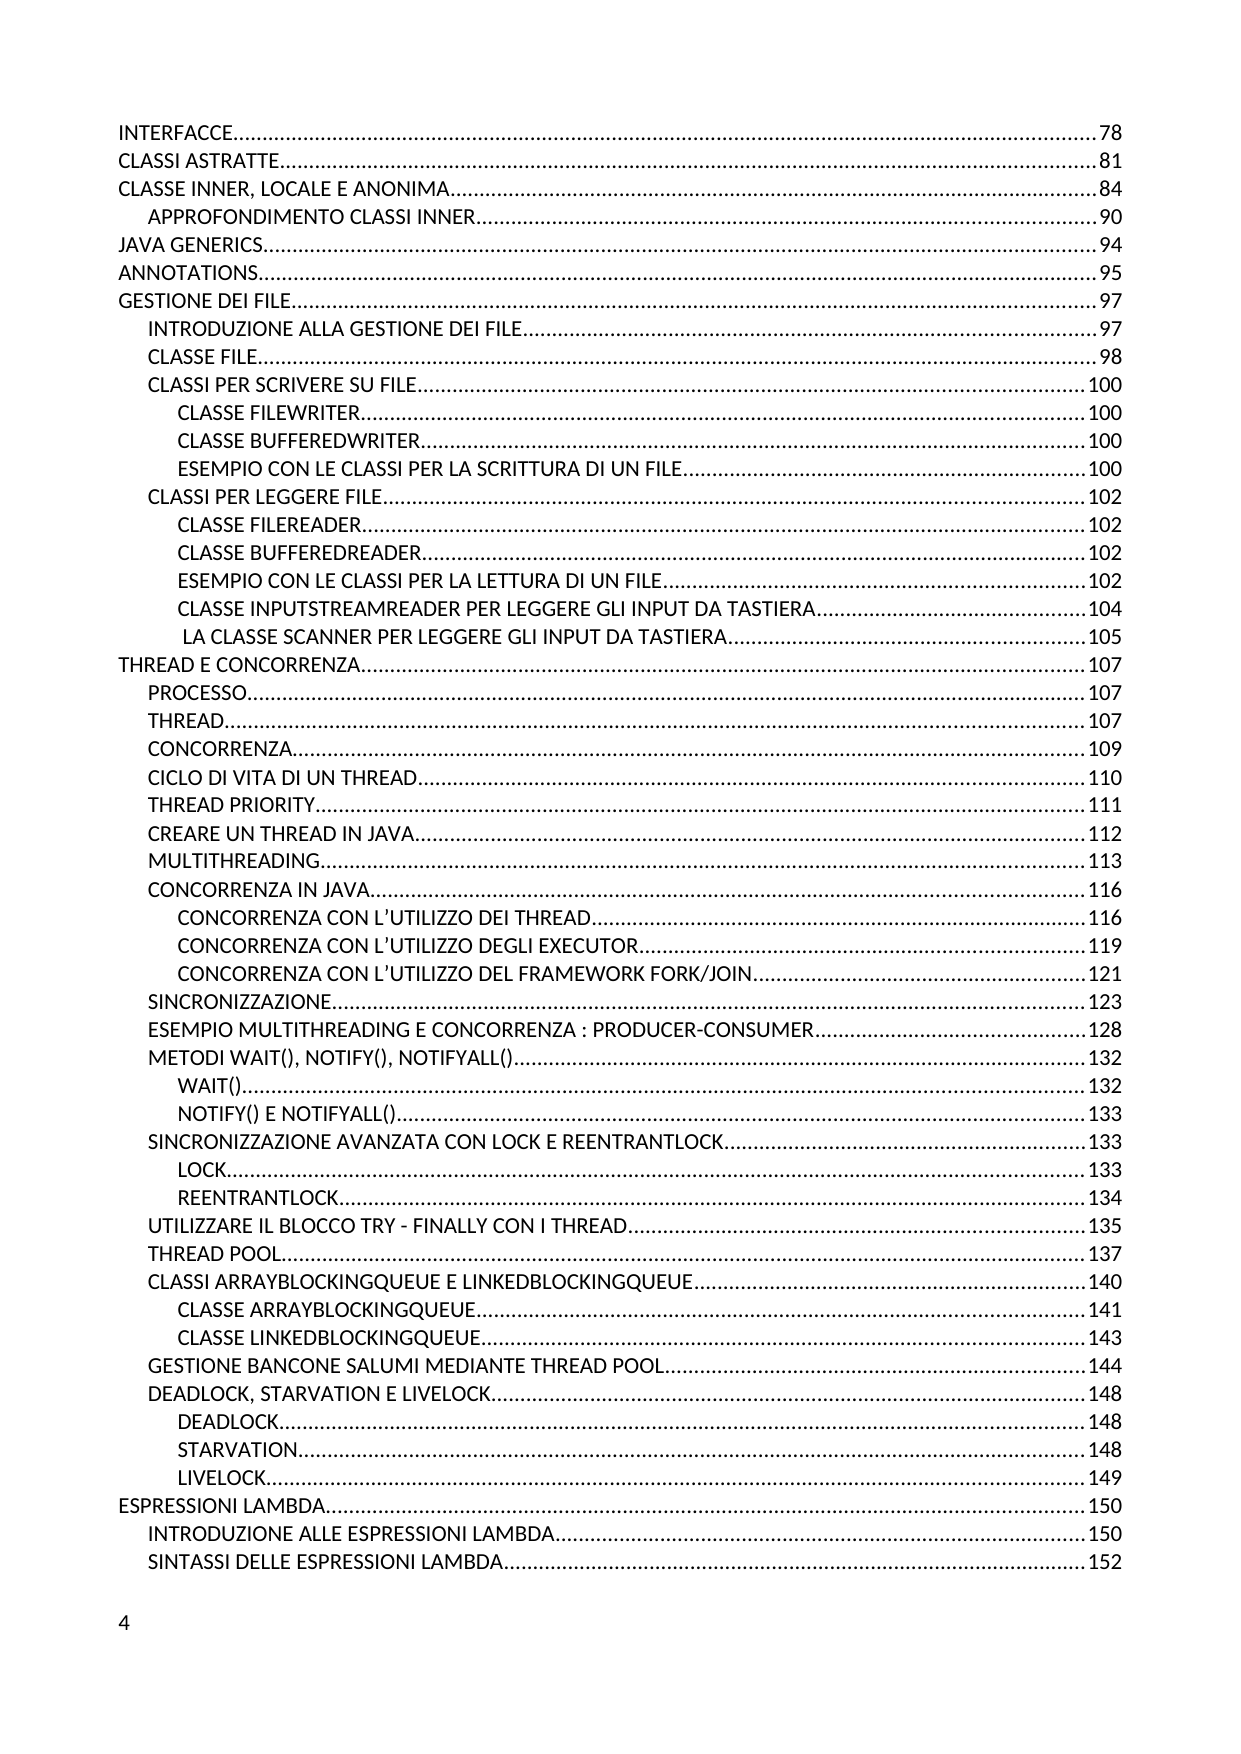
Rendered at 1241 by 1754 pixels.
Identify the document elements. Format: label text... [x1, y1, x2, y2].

text INTRODUZIONE ALLA GESTIONE DEI FILE 97 [148, 314, 1122, 342]
text MULTITHREADING 113 [148, 847, 1122, 875]
text CREARE UN THREAD IN JAVA 112 [148, 819, 1122, 847]
text CLASSE LINKEDBLOCKINGQUEUE 143 [177, 1323, 1122, 1351]
text DEADLOCK 148 [177, 1407, 1122, 1435]
text WAIT() 132 [177, 1071, 1122, 1099]
text APPROFONDIMENTO CLASSI INNER 90 [148, 202, 1122, 230]
text CLASSE FILEREADER 102 [177, 510, 1122, 538]
text CLASSE BUFFEREDREADER 102 [177, 538, 1122, 566]
text CLASSI PER SCRIVERE SU FILE 100 [148, 370, 1122, 398]
text THREAD E CONCORRENZA 107 [118, 651, 1122, 678]
text ANNOTATIONS 95 [118, 258, 1122, 286]
text ESEMPIO CON LE CLASSI PER LA SCRITTURA DI UN FILE 100 [177, 454, 1122, 482]
text CLASSE INPUTSTREAMREADER PER LEGGERE GLI INPUT DA TASTIERA 104 [177, 594, 1122, 622]
text GESTIONE DEI FILE 97 [118, 286, 1122, 314]
text CLASSE BUFFEREDWRITER 100 [177, 426, 1122, 454]
text LOCK 133 [177, 1155, 1122, 1183]
text CLASSE FILE 98 [148, 342, 1122, 370]
text INTERFACCE 78 [118, 118, 1122, 146]
text CLASSE ARRAYBLOCKINGQUEUE 141 [177, 1295, 1122, 1323]
text METODI WAIT(), NOTIFY(), NOTIFYALL() 132 [148, 1043, 1122, 1071]
text CLASSE INNER, LOCALE E ANONIMA 84 [118, 174, 1122, 202]
text GESTIONE BANCONE SALUMI MEDIANTE THREAD POOL 144 [148, 1351, 1122, 1379]
text THREAD 107 [148, 707, 1122, 734]
text SINCRONIZZAZIONE AVANZATA CON LOCK E REENTRANTLOCK 133 [148, 1127, 1122, 1155]
text LA CLASSE SCANNER PER LEGGERE GLI INPUT DA TASTIERA 105 [177, 622, 1122, 651]
text CLASSE FILEWRITER 100 [177, 398, 1122, 426]
text UTILIZZARE IL BLOCCO TRY - FINALLY CON I THREAD 135 [148, 1211, 1122, 1239]
text INTRODUZIONE ALLE ESPRESSIONI LAMBDA 150 [148, 1519, 1122, 1547]
text THREAD POOL 137 [148, 1239, 1122, 1267]
text STARVATION 148 [177, 1435, 1122, 1463]
text CONCORRENZA CON L’UTILIZZO DEL FRAMEWORK FORK/JOIN 121 [177, 959, 1122, 987]
text ESEMPIO MULTITHREADING E CONCORRENZA : PRODUCER-CONSUMER 128 [148, 1015, 1122, 1043]
text ESEMPIO CON LE CLASSI PER LA LETTURA DI UN FILE 102 [177, 566, 1122, 594]
text PROCESSO 107 [148, 678, 1122, 707]
text REENTRANTLOCK 134 [177, 1183, 1122, 1211]
text CLASSI ASTRATTE 81 [118, 146, 1122, 174]
text CONCORRENZA IN JAVA 116 [148, 875, 1122, 903]
text SINCRONIZZAZIONE 123 [148, 987, 1122, 1015]
text LIVELOCK 149 [177, 1463, 1122, 1491]
text THREAD PRIORITY 111 [148, 791, 1122, 819]
text CONCORRENZA CON L’UTILIZZO DEI THREAD 116 [177, 903, 1122, 931]
text CLASSI PER LEGGERE FILE 102 [148, 482, 1122, 510]
text DEADLOCK, STARVATION E LIVELOCK 148 [148, 1379, 1122, 1407]
text JAVA GENERICS 94 [118, 230, 1122, 258]
text ESPRESSIONI LAMBDA 150 [118, 1491, 1122, 1519]
text SINTASSI DELLE ESPRESSIONI LAMBDA 152 [148, 1547, 1122, 1575]
text CICLO DI VITA DI UN THREAD 110 [148, 763, 1122, 791]
text CONCORRENZA CON L’UTILIZZO DEGLI EXECUTOR 119 [177, 931, 1122, 959]
text CONCORRENZA 109 [148, 734, 1122, 763]
text NOTIFY() E NOTIFYALL() 133 [177, 1099, 1122, 1127]
text CLASSI ARRAYBLOCKINGQUEUE E LINKEDBLOCKINGQUEUE 140 [148, 1267, 1122, 1295]
